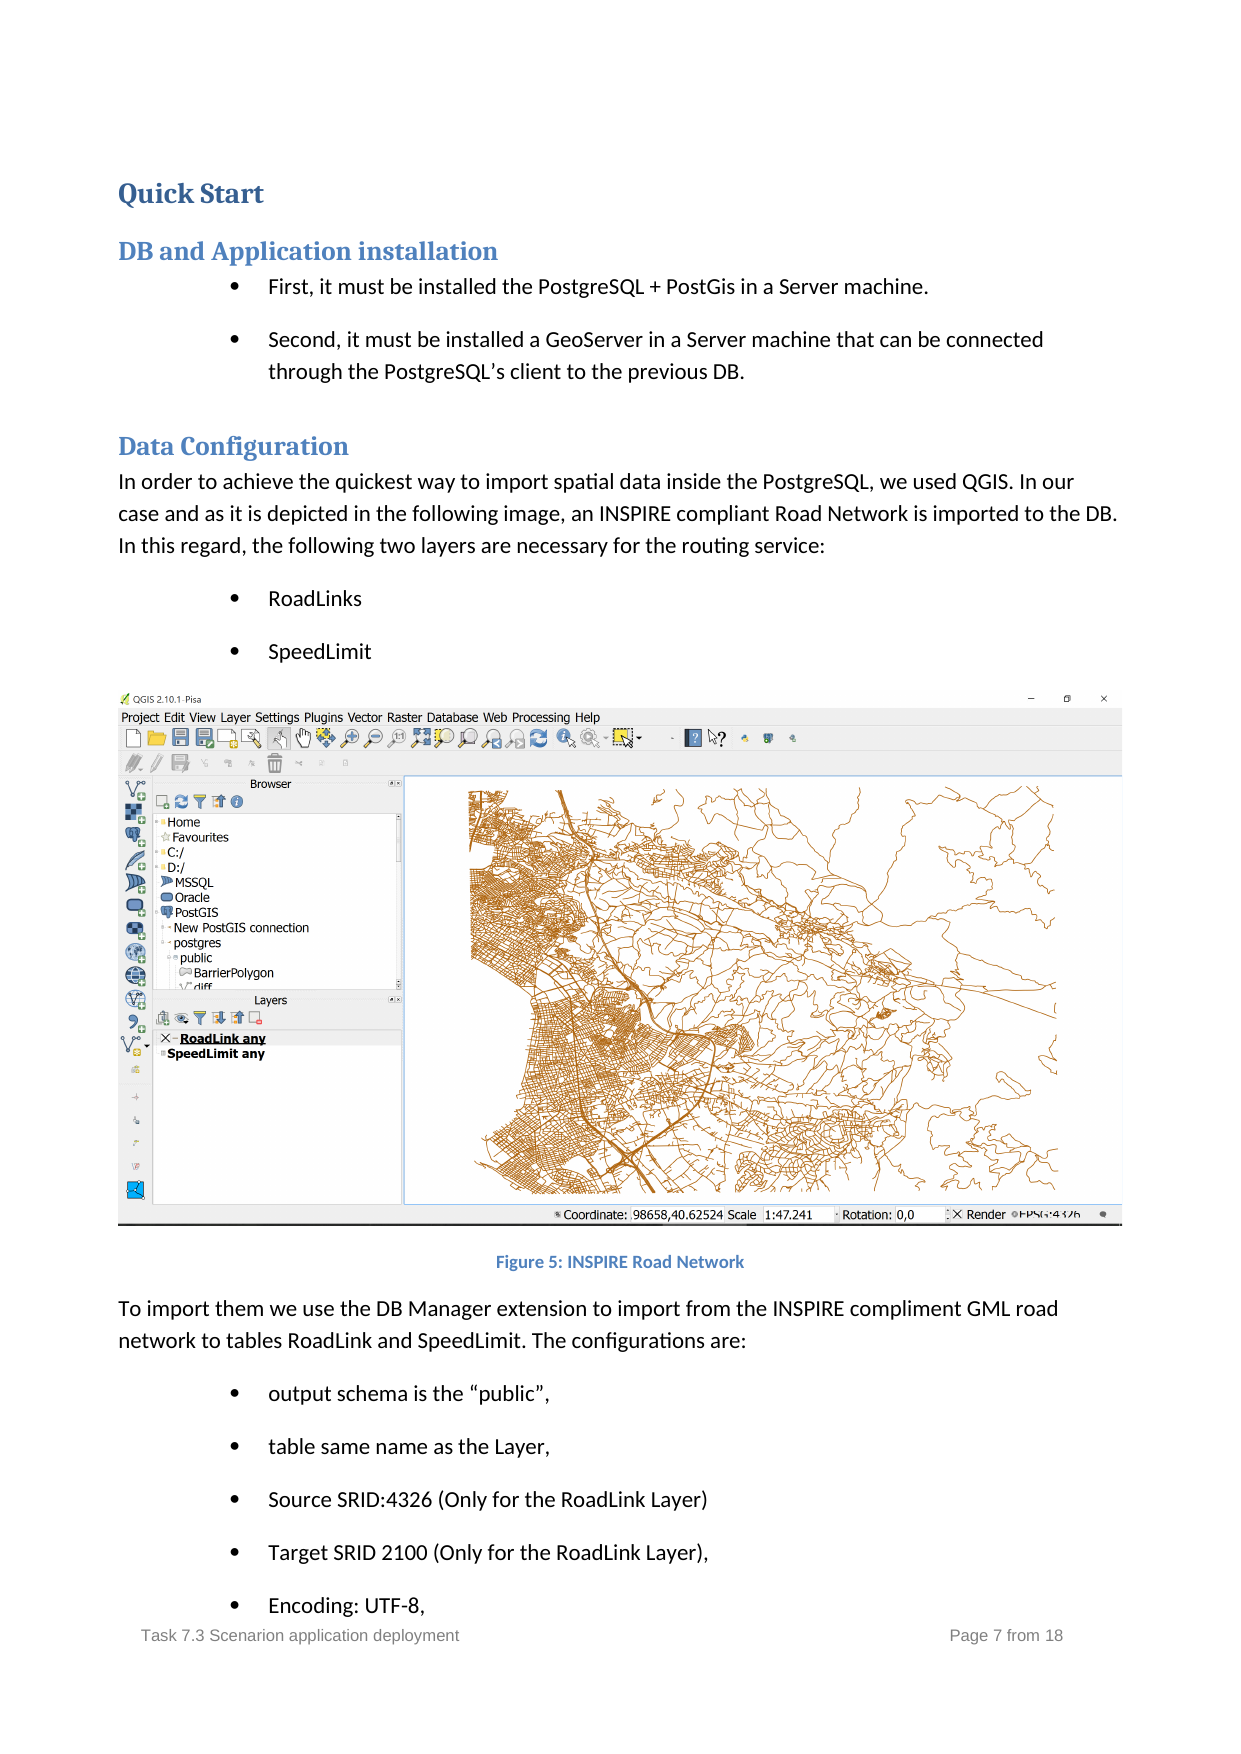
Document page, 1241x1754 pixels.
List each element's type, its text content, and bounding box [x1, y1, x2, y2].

list SpeedLimit [231, 637, 1122, 665]
list Source SRID:4326 (Only for the RoadLink Layer) [231, 1486, 1122, 1513]
subtitle DB and Application installation [118, 236, 1122, 267]
text In order to achieve the quickest way to import spatial data inside the PostgreSQL, we used QGIS. In our case and as it is depicted in the following image, an INSPIRE compliant Road Network is imported to the DB. In this regard, the following two layers are necessary for the routing service: [118, 467, 1122, 559]
list table same name as the Layer, [231, 1432, 1122, 1461]
subtitle Quick Start [118, 177, 1122, 210]
subtitle Data Configuration [118, 431, 1122, 462]
text Figure 5: INSPIRE Road Network [118, 1251, 1122, 1273]
list Second, it must be installed a GeoServer in a Server machine that can be connected through the PostgreSQL’s client to the previous DB. [231, 325, 1122, 385]
list output schema is the “public”, [231, 1379, 1122, 1407]
list First, it must be installed the PostgreSQL + PostGis in a Server machine. [231, 272, 1122, 300]
list RoadLinks [231, 584, 1122, 612]
list Target SRID 2100 (Only for the RoadLink Layer), [231, 1538, 1122, 1567]
list Encoding: UTF-8, [231, 1592, 1122, 1619]
text To import them we use the DB Manager extension to import from the INSPIRE compliment GML road network to tables RoadLink and SpeedLimit. The configurations are: [118, 1294, 1122, 1354]
